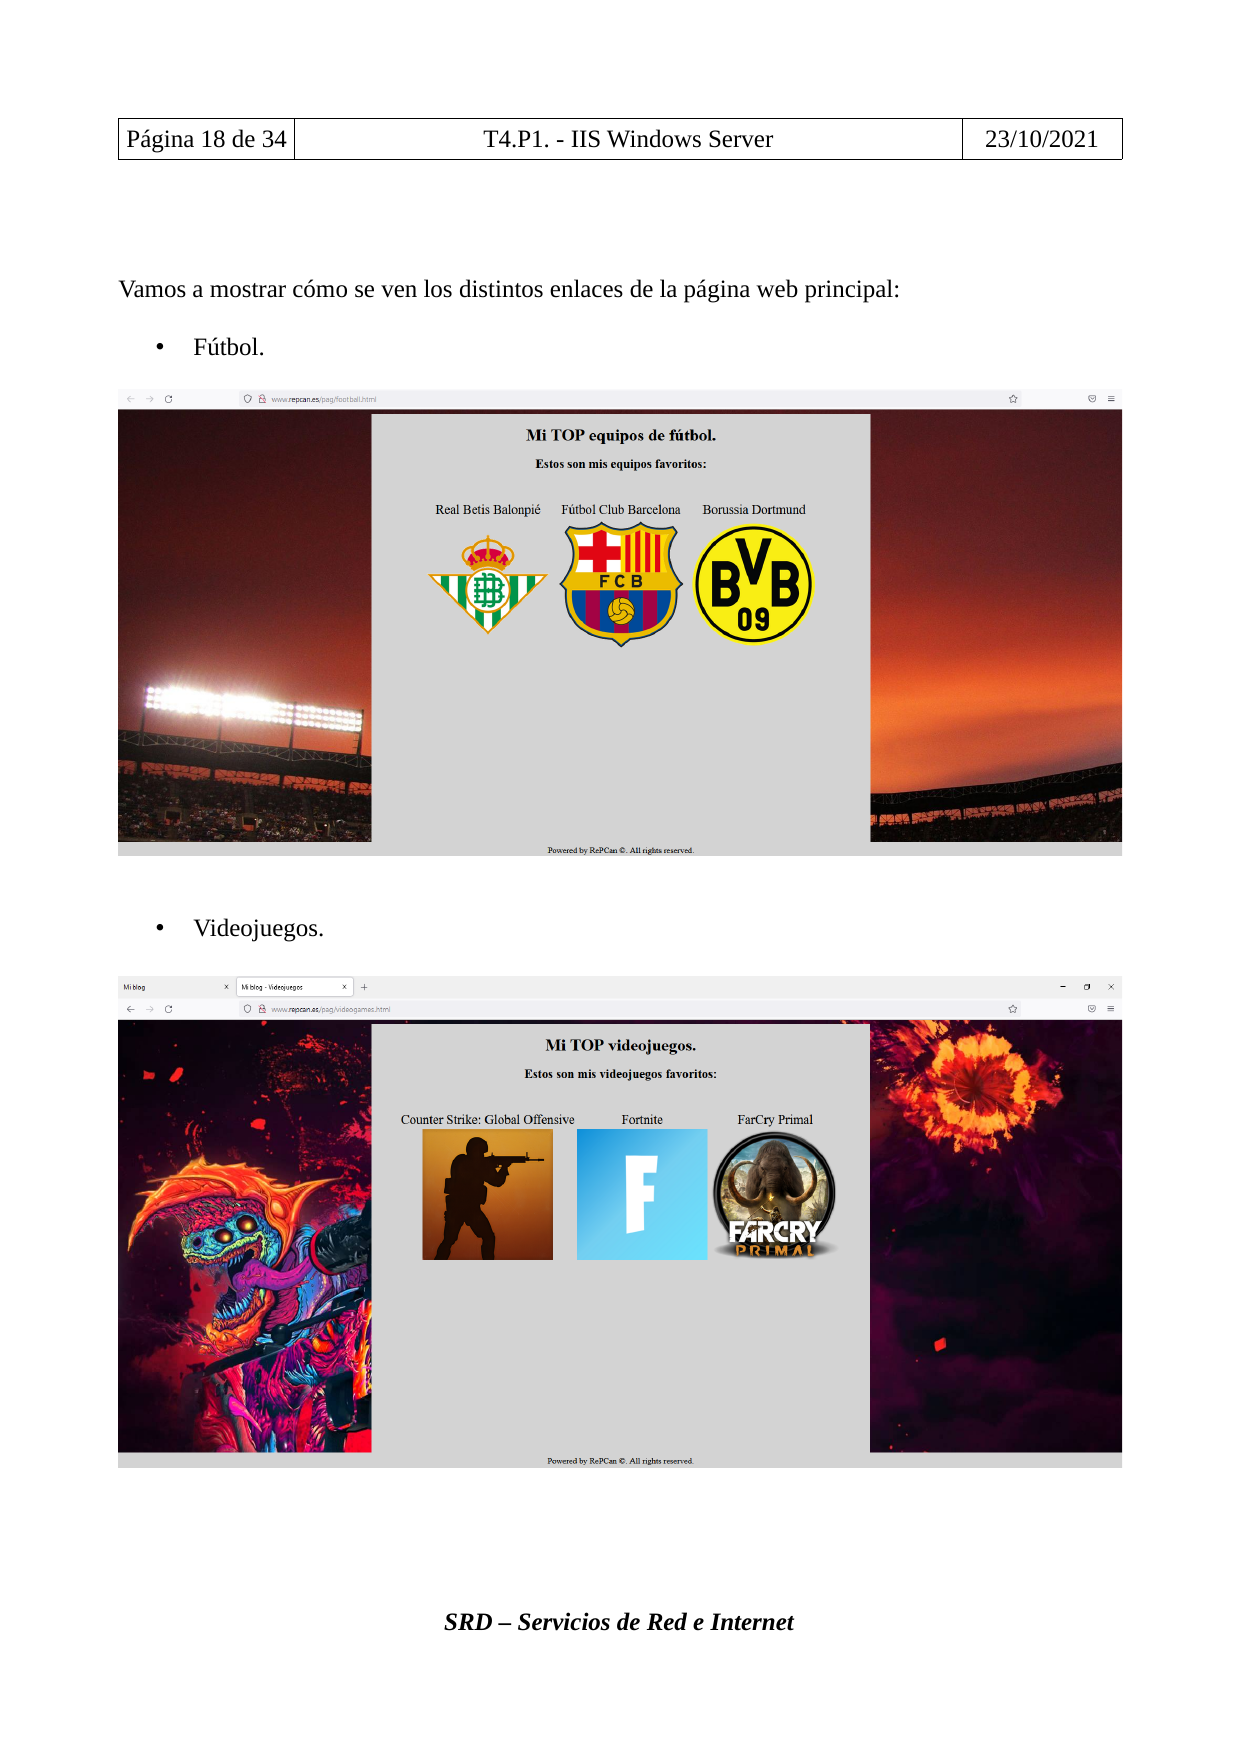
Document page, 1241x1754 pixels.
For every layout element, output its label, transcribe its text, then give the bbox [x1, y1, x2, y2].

picture [118, 389, 1123, 856]
picture [118, 976, 1123, 1468]
list Videojuegos. [156, 913, 1122, 942]
text Vamos a mostrar cómo se ven los distintos enlaces de la página web principal: [118, 274, 1122, 303]
list Fútbol. [156, 332, 1122, 361]
